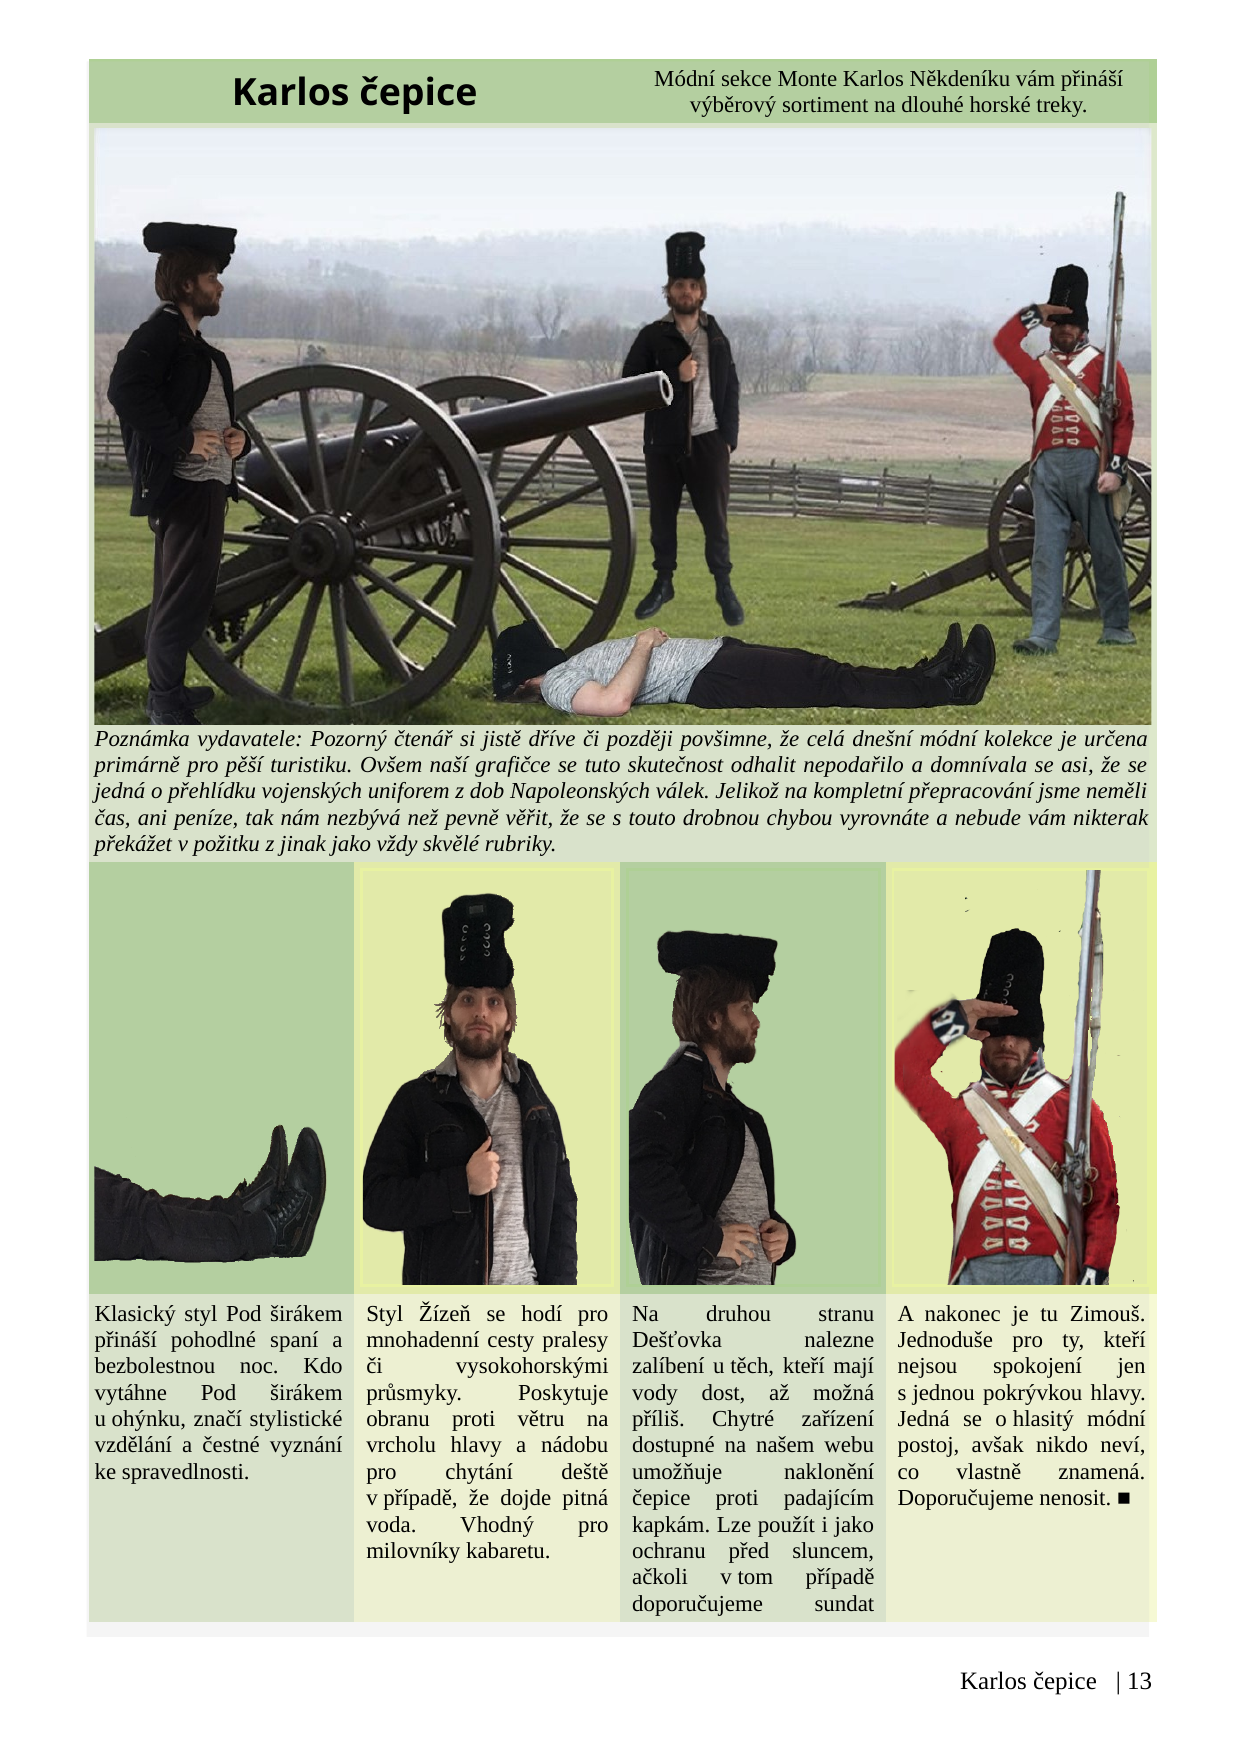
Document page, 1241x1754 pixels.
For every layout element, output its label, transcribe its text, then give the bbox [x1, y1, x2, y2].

table_header Módní sekce Monte Karlos Někdeníku vám přináší výběrový sortiment na dlouhé horské treky. [620, 59, 1157, 123]
picture [894, 870, 1148, 1236]
picture [362, 870, 612, 928]
picture [332, 867, 349, 1289]
table_cell [892, 862, 1157, 1294]
table_cell [360, 868, 614, 1287]
picture [94, 128, 1152, 725]
table_cell [626, 868, 881, 1287]
